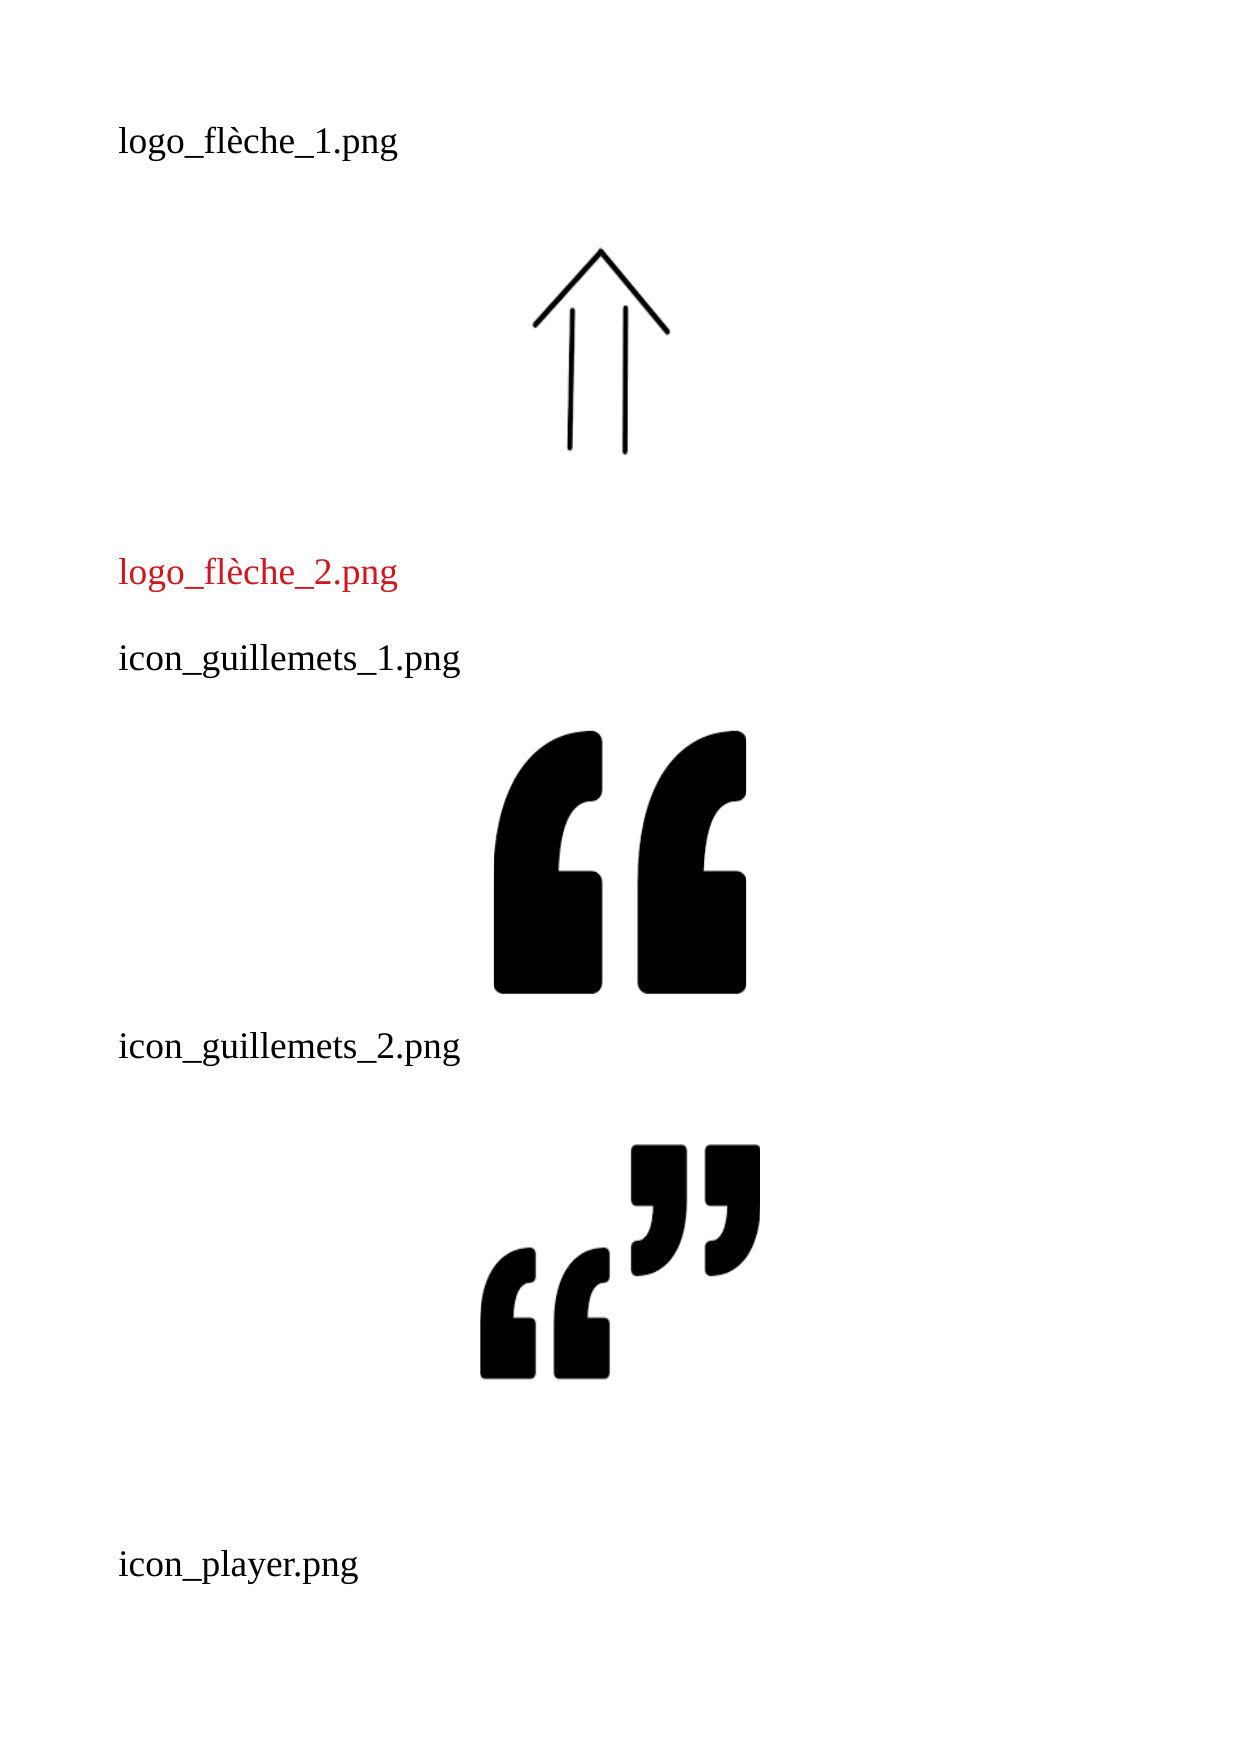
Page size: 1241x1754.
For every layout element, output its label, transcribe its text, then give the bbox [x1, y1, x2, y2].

text icon_guillemets_2.png [118, 1024, 1122, 1067]
text icon_player.png [118, 1541, 1122, 1584]
picture [480, 1110, 760, 1415]
picture [493, 721, 747, 1004]
text logo_flèche_1.png [118, 118, 1122, 161]
text icon_guillemets_1.png [118, 636, 1122, 679]
text logo_flèche_2.png [118, 549, 1122, 592]
picture [453, 204, 787, 513]
